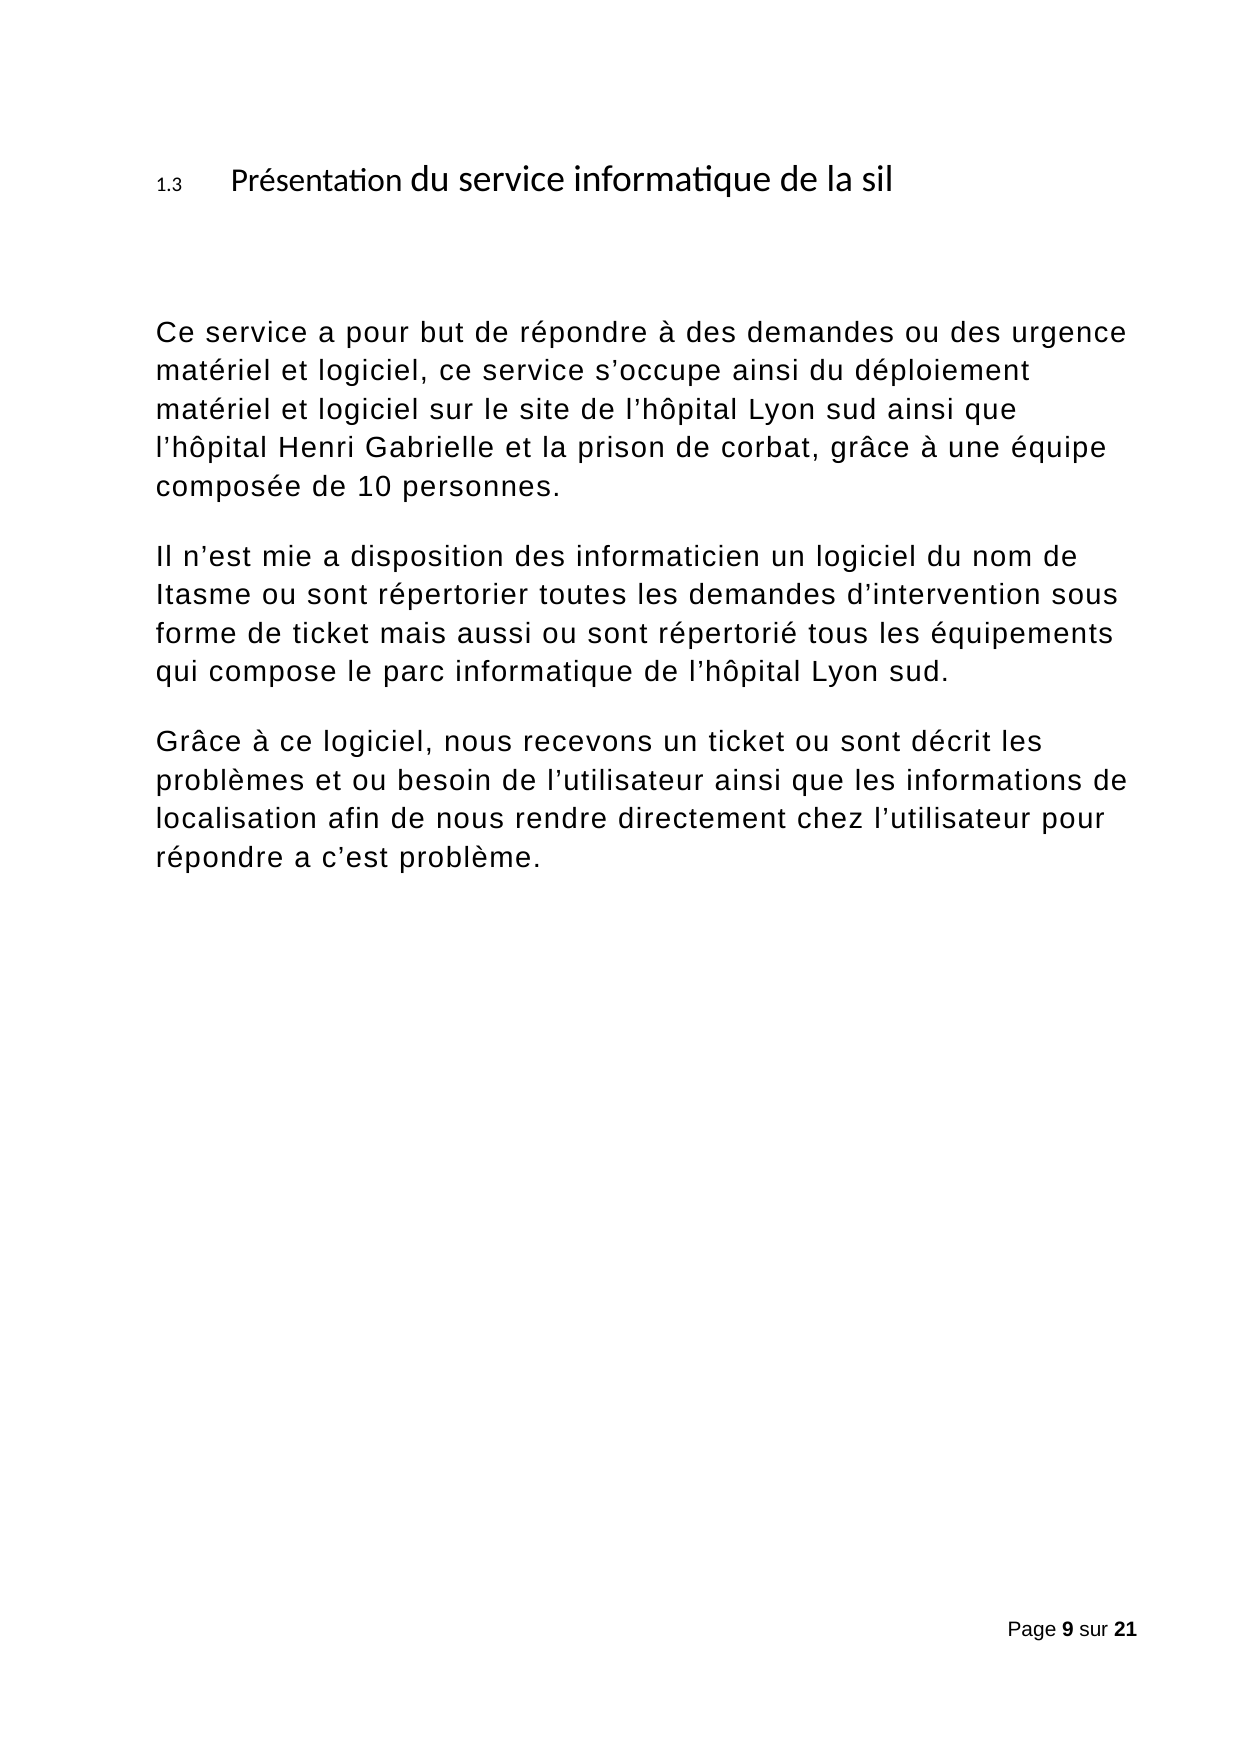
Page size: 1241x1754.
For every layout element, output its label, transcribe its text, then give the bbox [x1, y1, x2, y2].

list Présentation du service informatique de la sil [156, 155, 1137, 201]
text Il n’est mie a disposition des informaticien un logiciel du nom de Itasme ou sont répertorier toutes les demandes d’intervention sous forme de ticket mais aussi ou sont répertorié tous les équipements qui compose le parc informatique de l’hôpital Lyon sud. [156, 538, 1137, 688]
text Grâce à ce logiciel, nous recevons un ticket ou sont décrit les problèmes et ou besoin de l’utilisateur ainsi que les informations de localisation afin de nous rendre directement chez l’utilisateur pour répondre a c’est problème. [156, 724, 1137, 873]
text Ce service a pour but de répondre à des demandes ou des urgence matériel et logiciel, ce service s’occupe ainsi du déploiement matériel et logiciel sur le site de l’hôpital Lyon sud ainsi que l’hôpital Henri Gabrielle et la prison de corbat, grâce à une équipe composée de 10 personnes. [156, 314, 1137, 502]
